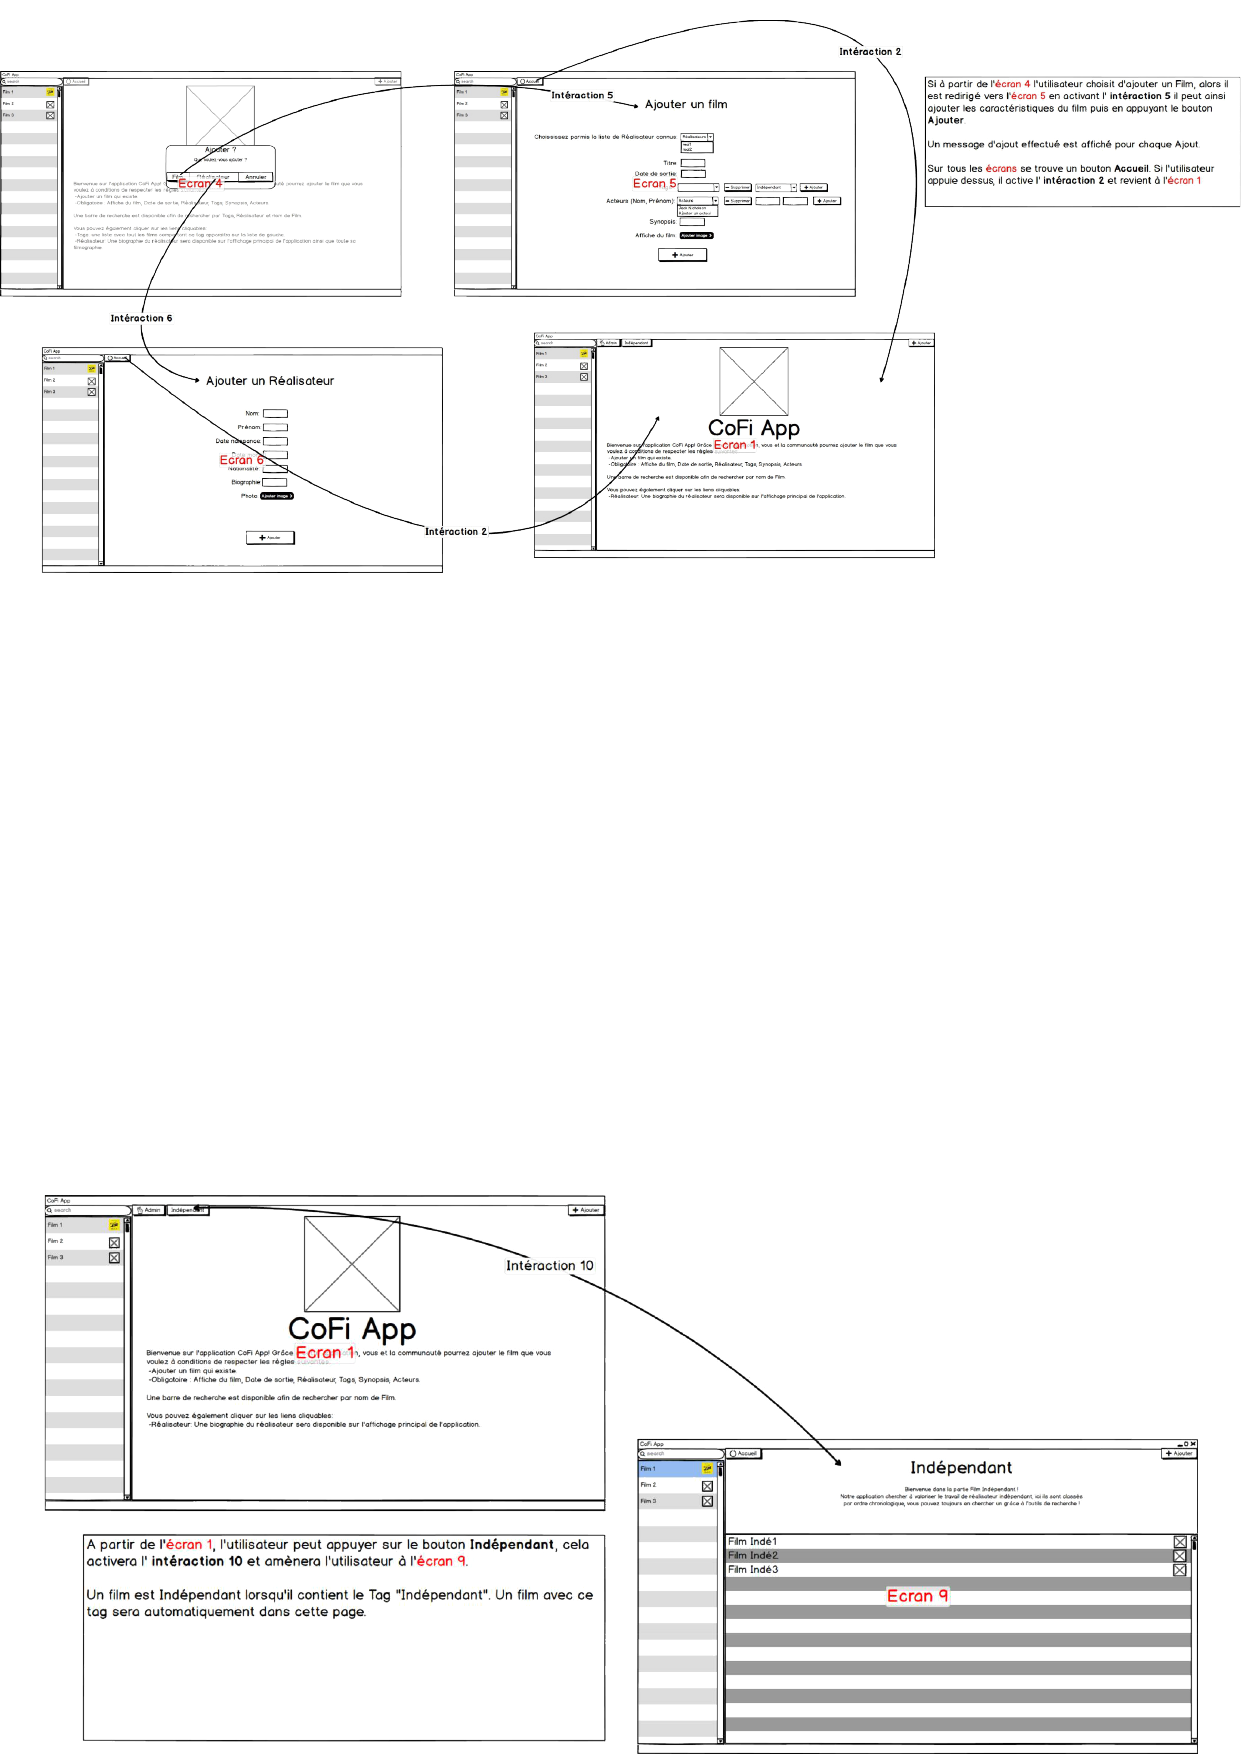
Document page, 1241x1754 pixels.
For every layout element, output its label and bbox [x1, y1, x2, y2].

picture [0, 20, 1241, 573]
picture [44, 1195, 1198, 1754]
